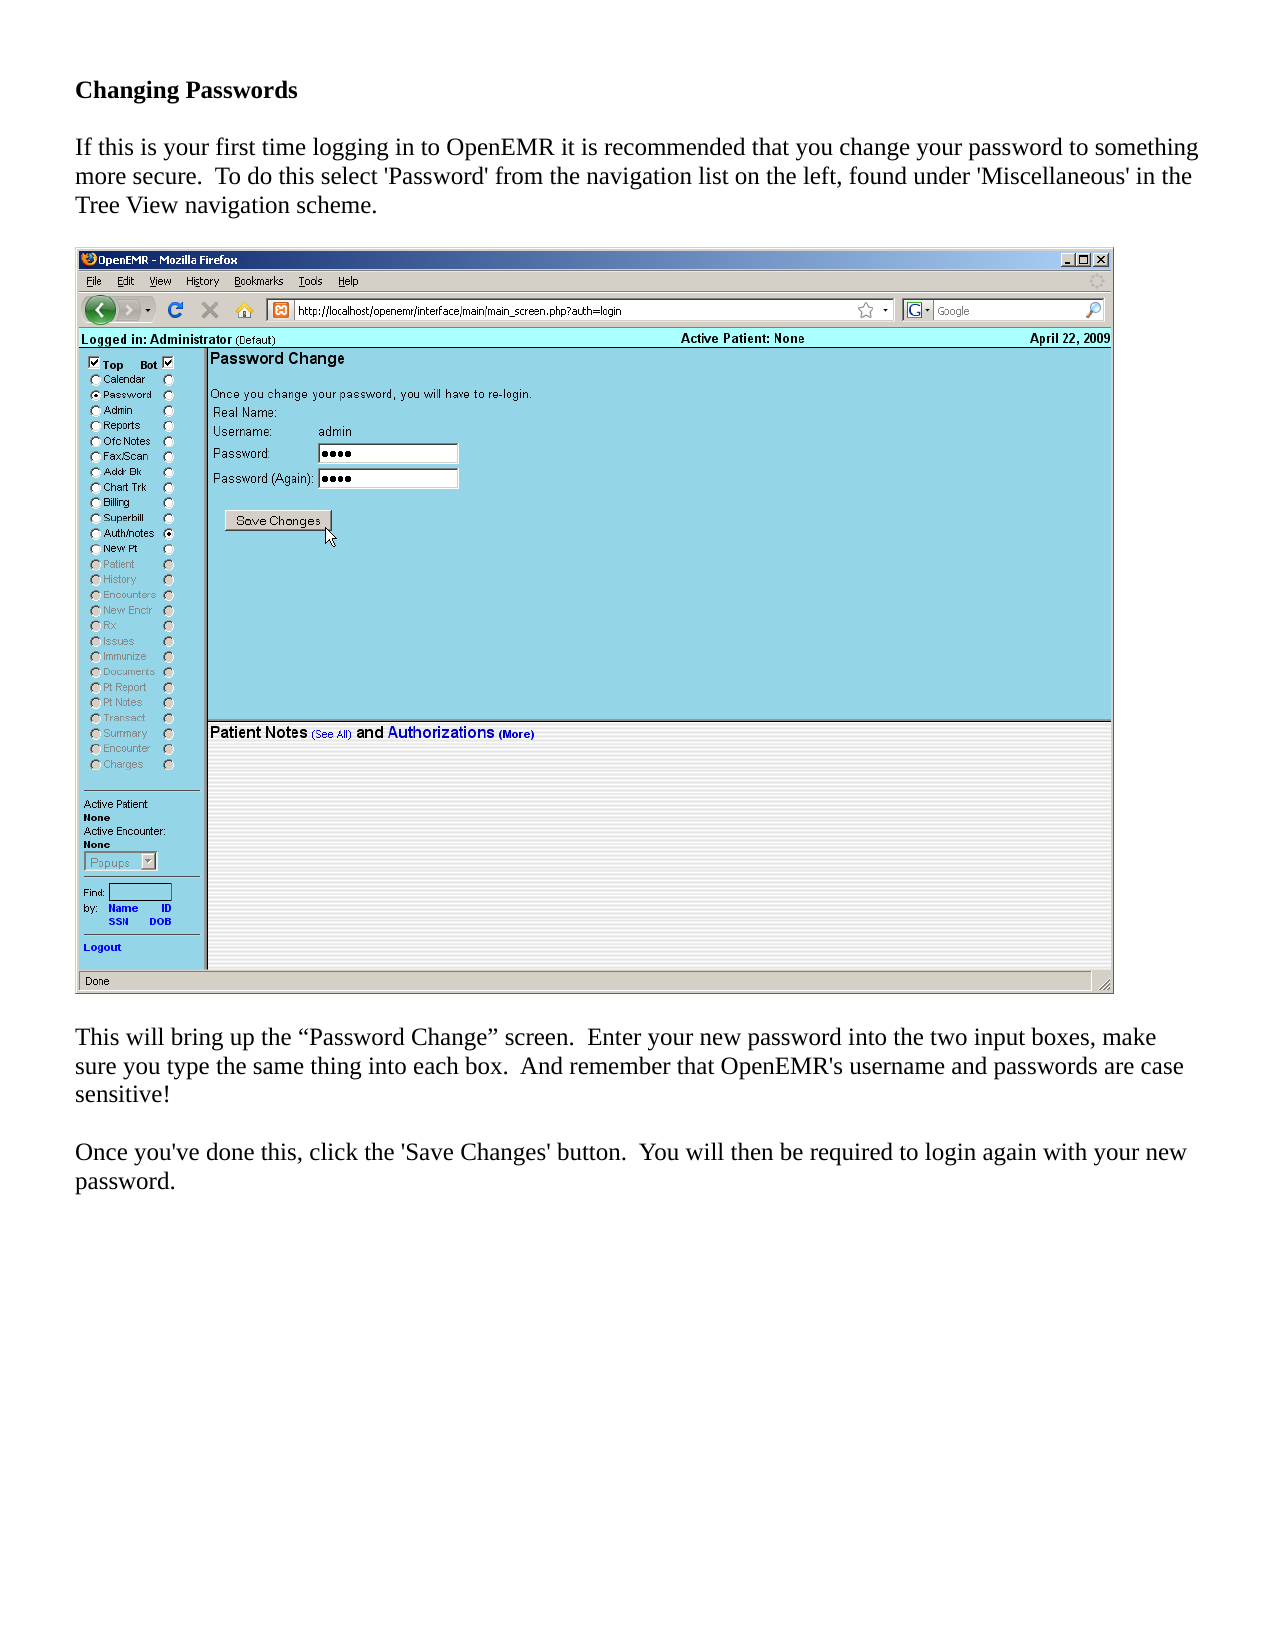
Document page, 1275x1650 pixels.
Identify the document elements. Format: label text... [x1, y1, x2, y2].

picture [75, 247, 1114, 994]
text This will bring up the “Password Change” screen. Enter your new password into the two input boxes, make sure you type the same thing into each box. And remember that OpenEMR's username and passwords are case sensitive! [75, 1022, 1200, 1108]
text If this is your first time logging in to OpenEMR it is recommended that you change your password to something more secure. To do this select 'Password' from the navigation list on the left, found under 'Miscellaneous' in the Tree View navigation scheme. [75, 132, 1200, 219]
text Once you've done this, click the 'Save Changes' button. You will then be required to login again with your new password. [75, 1137, 1200, 1194]
text Changing Passwords [75, 75, 1200, 104]
